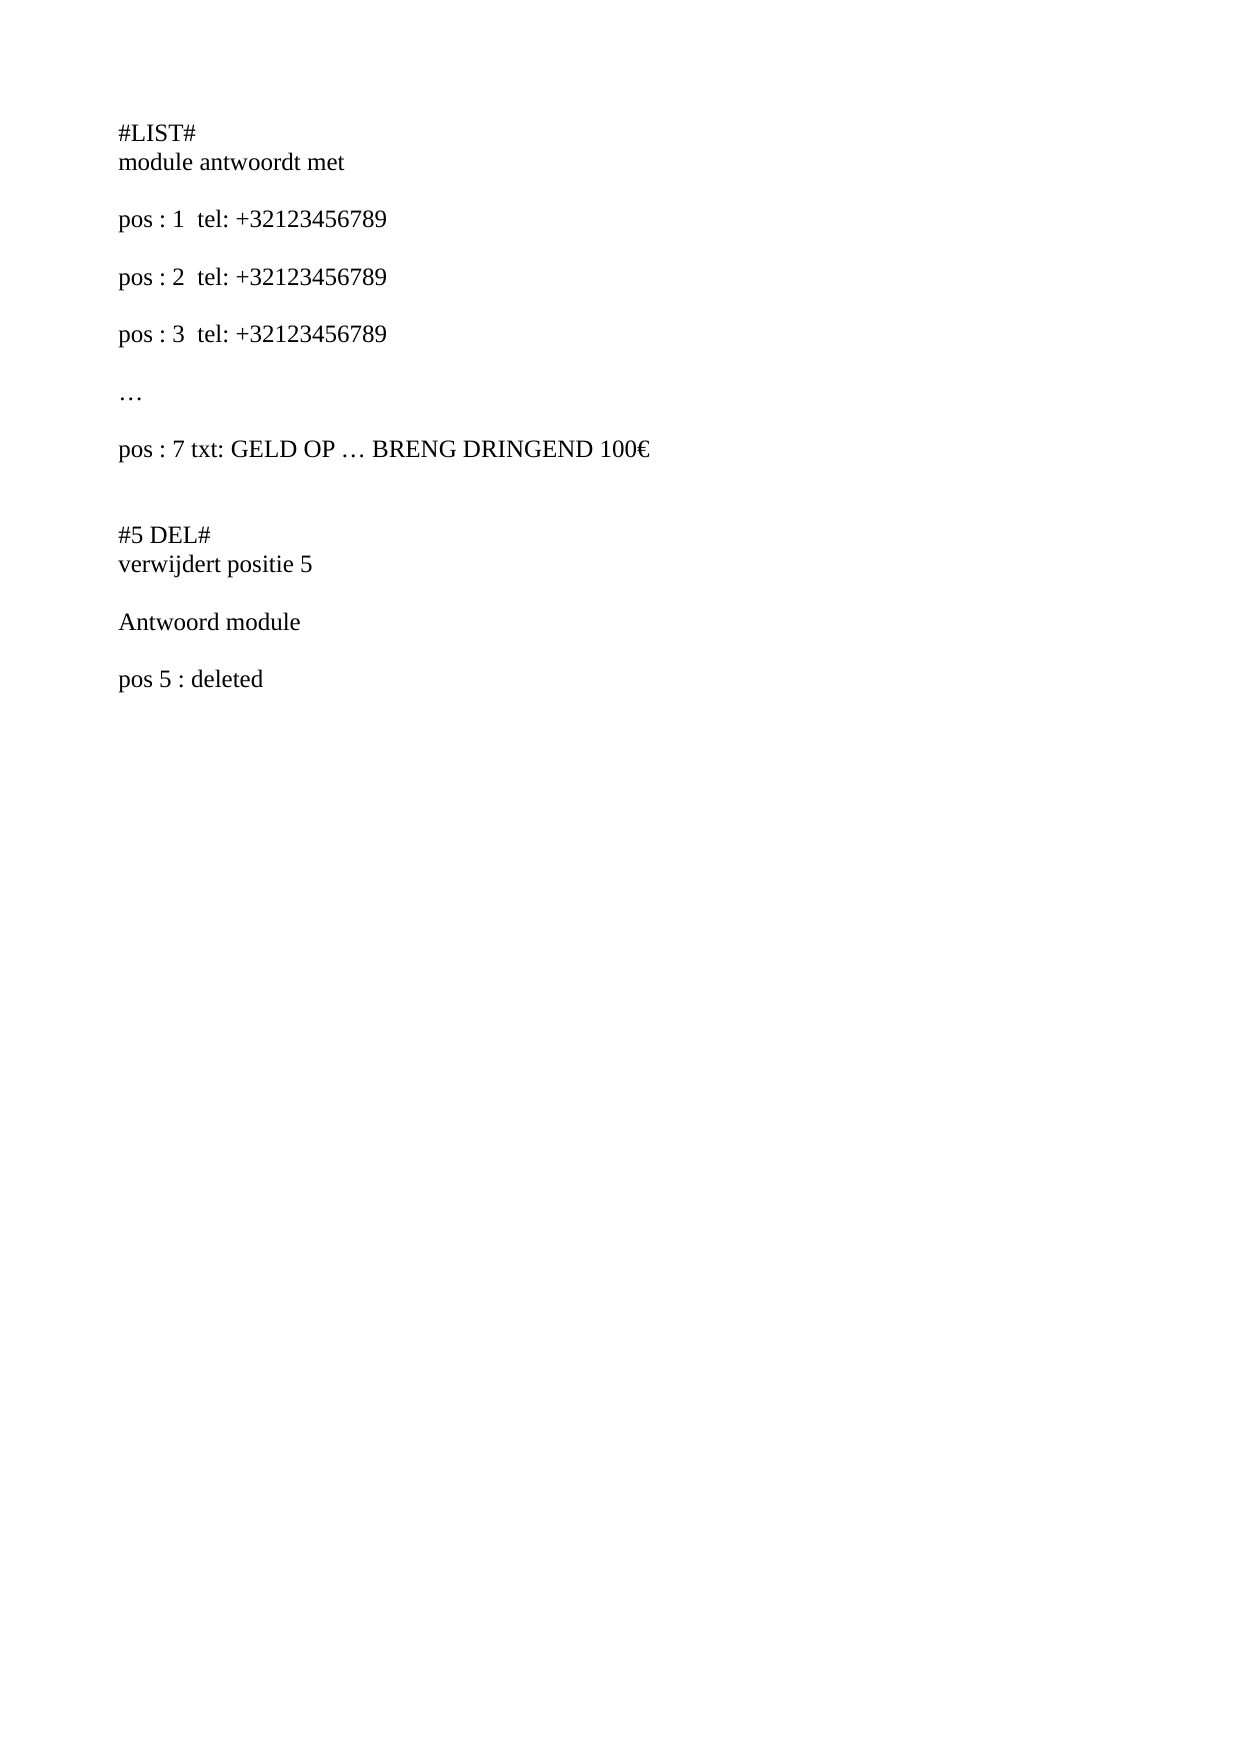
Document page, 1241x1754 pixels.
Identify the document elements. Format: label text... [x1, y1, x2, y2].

text pos : 2 tel: +32123456789 [118, 262, 1122, 291]
text … [118, 377, 1122, 406]
text #LIST# [118, 118, 1122, 147]
text pos : 1 tel: +32123456789 [118, 204, 1122, 233]
text pos 5 : deleted [118, 664, 1122, 693]
text #5 DEL# [118, 521, 1122, 549]
text pos : 3 tel: +32123456789 [118, 319, 1122, 348]
text verwijdert positie 5 [118, 549, 1122, 578]
text Antwoord module [118, 607, 1122, 636]
text pos : 7 txt: GELD OP … BRENG DRINGEND 100€ [118, 434, 1122, 463]
text module antwoordt met [118, 147, 1122, 176]
